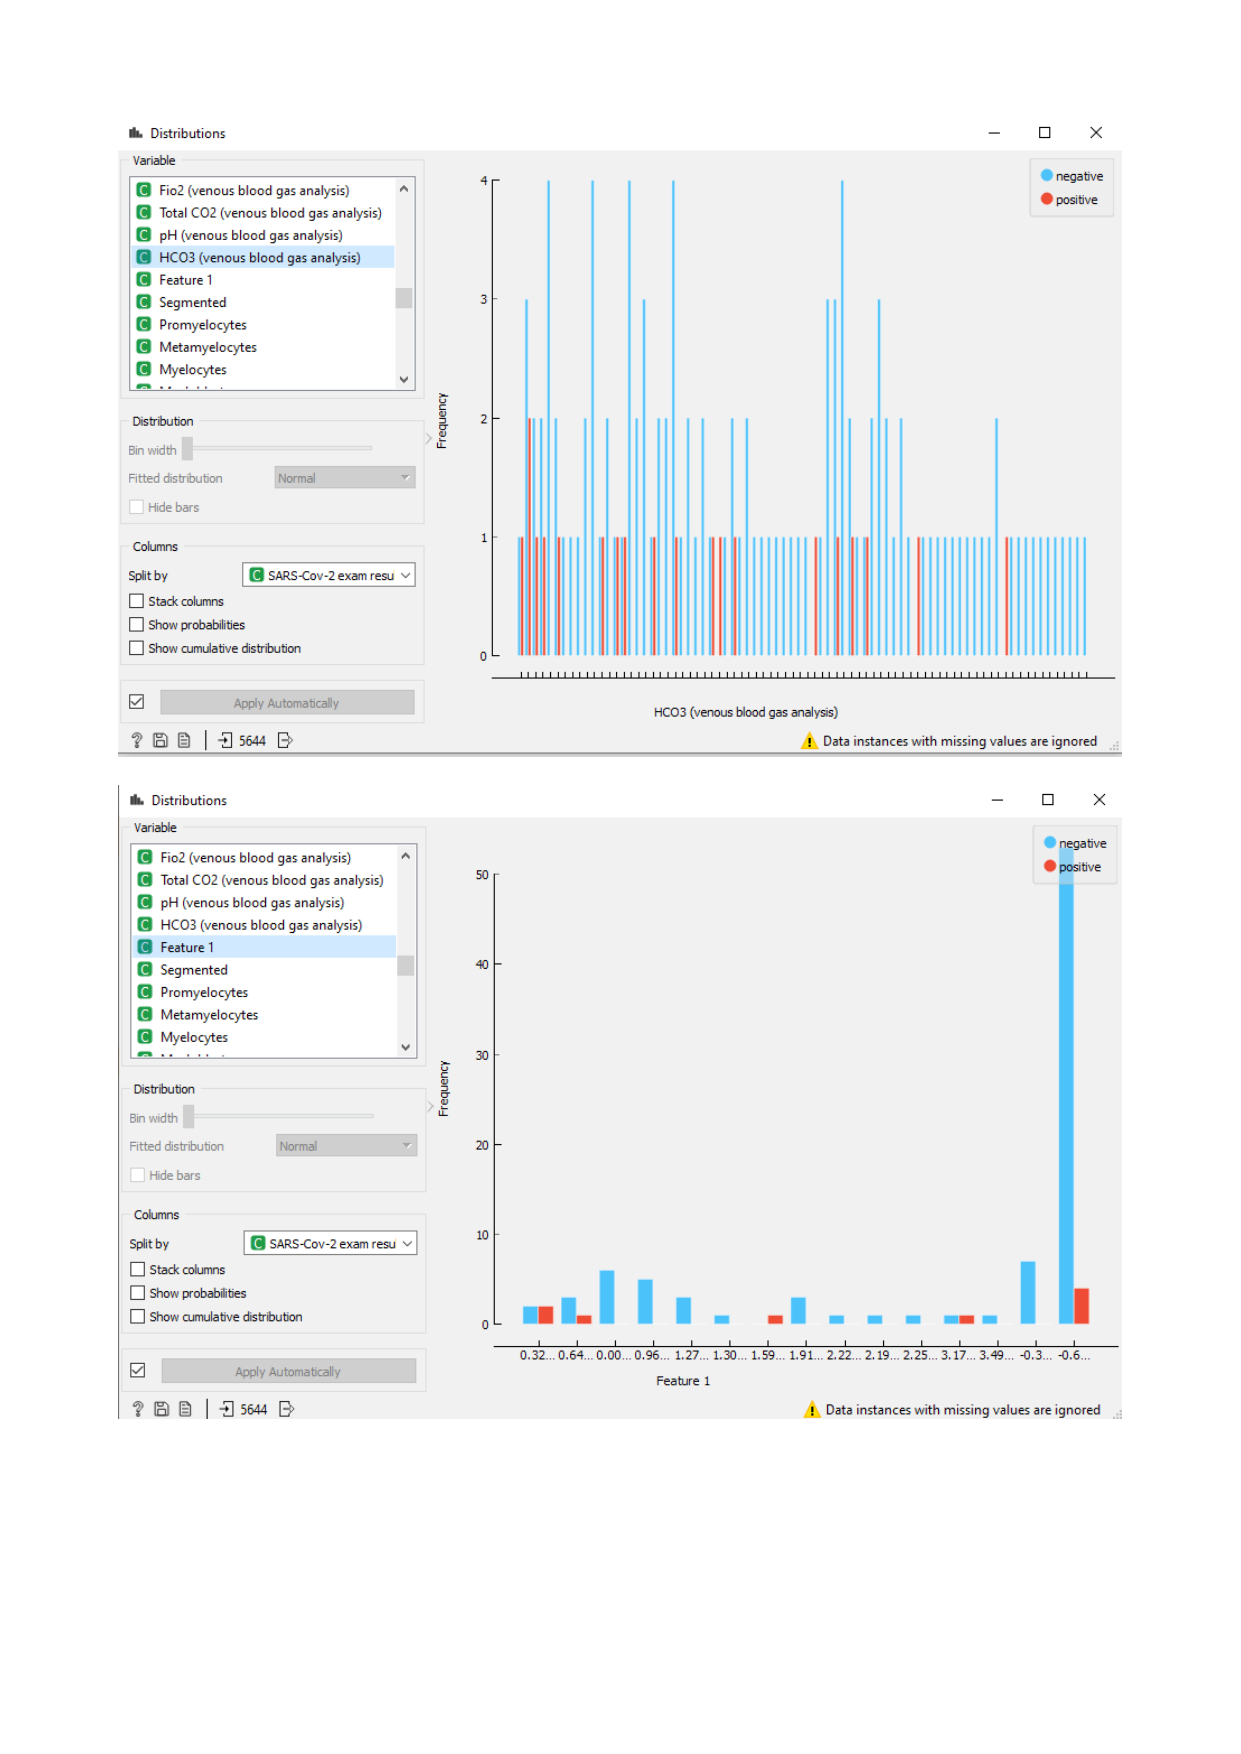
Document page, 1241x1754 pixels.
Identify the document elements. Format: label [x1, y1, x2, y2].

picture [118, 785, 1122, 1419]
picture [118, 118, 1122, 757]
